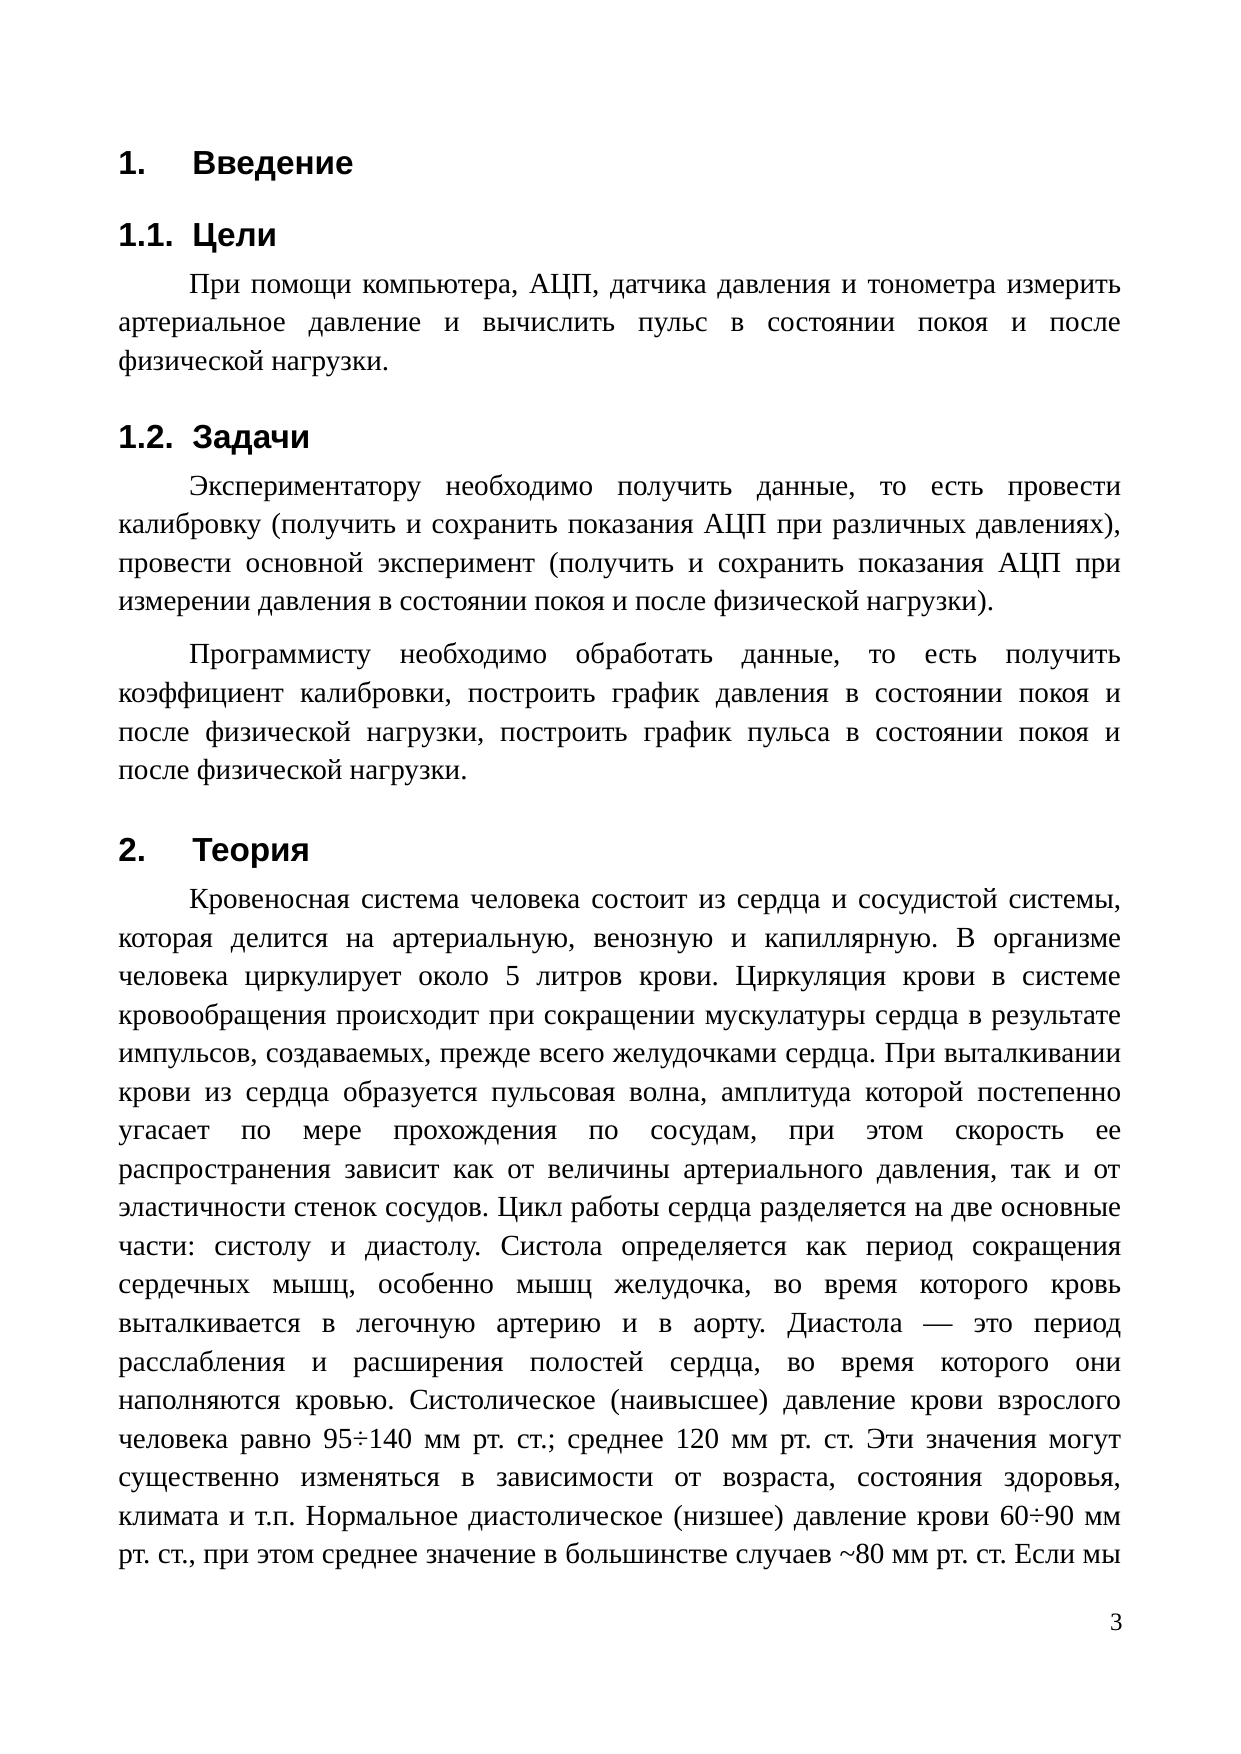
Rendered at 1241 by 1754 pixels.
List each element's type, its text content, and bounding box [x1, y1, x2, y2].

text При помощи компьютера, АЦП, датчика давления и тонометра измерить артериальное давление и вычислить пульс в состоянии покоя и после физической нагрузки. [118, 266, 1122, 376]
subtitle Цели [118, 215, 1122, 253]
text Программисту необходимо обработать данные, то есть получить коэффициент калибровки, построить график давления в состоянии покоя и после физической нагрузки, построить график пульса в состоянии покоя и после физической нагрузки. [118, 637, 1122, 786]
text Экспериментатору необходимо получить данные, то есть провести калибровку (получить и сохранить показания АЦП при различных давлениях), провести основной эксперимент (получить и сохранить показания АЦП при измерении давления в состоянии покоя и после физической нагрузки). [118, 468, 1122, 617]
text Кровеносная система человека состоит из сердца и сосудистой системы, которая делится на артериальную, венозную и капиллярную. В организме человека циркулирует около 5 литров крови. Циркуляция крови в системе кровообращения происходит при сокращении мускулатуры сердца в результате импульсов, создаваемых, прежде всего желудочками сердца. При выталкивании крови из сердца образуется пульсовая волна, амплитуда которой постепенно угасает по мере прохождения по сосудам, при этом скорость ее распространения зависит как от величины артериального давления, так и от эластичности стенок сосудов. Цикл работы сердца разделяется на две основные части: систолу и диастолу. Систола определяется как период сокращения сердечных мышц, особенно мышц желудочка, во время которого кровь выталкивается в легочную артерию и в аорту. Диастола — это период расслабления и расширения полостей сердца, во время которого они наполняются кровью. Систолическое (наивысшее) давление крови взрослого человека равно 95÷140 мм рт. ст.; среднее 120 мм рт. ст. Эти значения могут существенно изменяться в зависимости от возраста, состояния здоровья, климата и т.п. Нормальное диастолическое (низшее) давление крови 60÷90 мм рт. ст., при этом среднее значение в большинстве случаев ~80 мм рт. ст. Если мы [118, 881, 1122, 1570]
subtitle Введение [118, 143, 1122, 182]
subtitle Теория [118, 830, 1122, 869]
subtitle Задачи [118, 417, 1122, 455]
